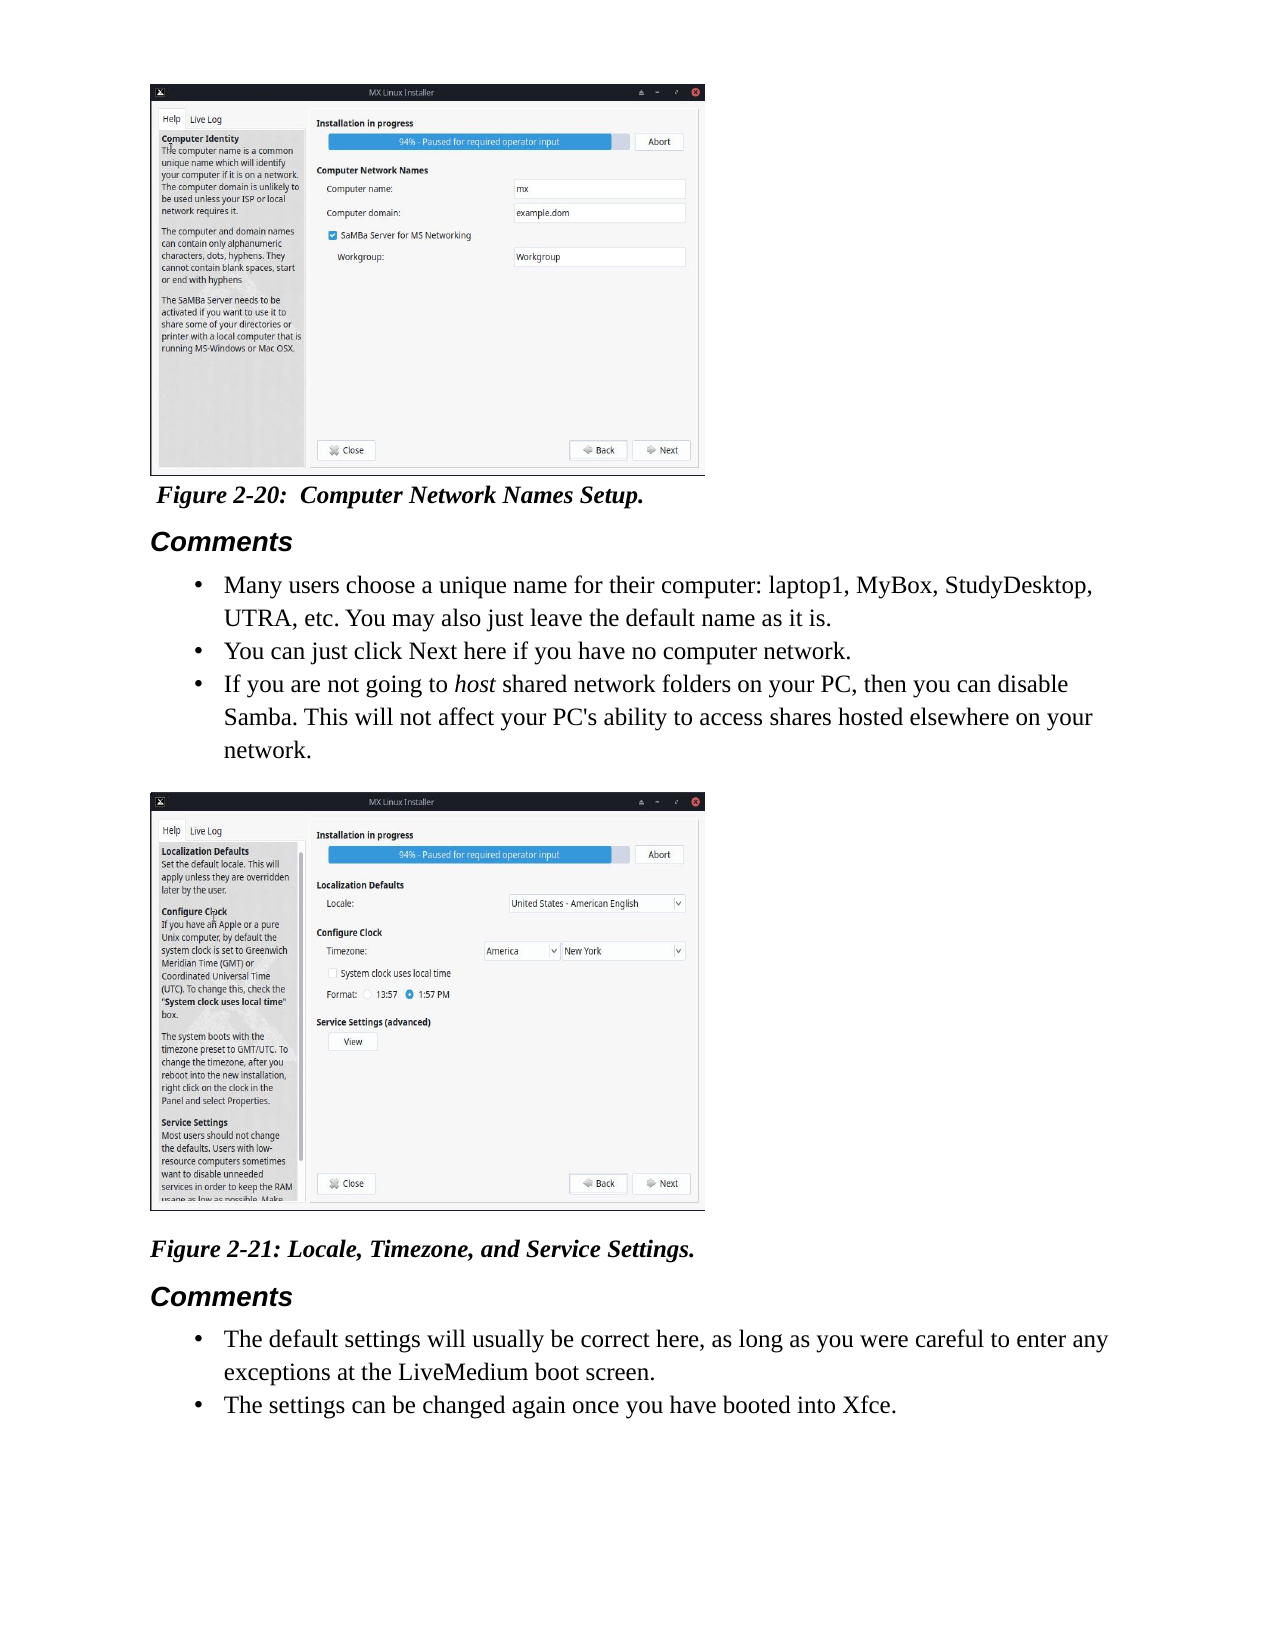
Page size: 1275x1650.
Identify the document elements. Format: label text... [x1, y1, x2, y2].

subtitle Comments [150, 525, 1125, 557]
picture [150, 792, 705, 1211]
text Figure 2-21: Locale, Timezone, and Service Settings. [150, 1234, 1125, 1263]
list Many users choose a unique name for their computer: laptop1, MyBox, StudyDesktop, UTRA, etc. You may also just leave the default name as it is. [194, 570, 1125, 631]
list You can just click Next here if you have no computer network. [194, 636, 1125, 664]
text Figure 2-20: Computer Network Names Setup. [150, 480, 1125, 508]
list The default settings will usually be correct here, as long as you were careful to enter any exceptions at the LiveMedium boot screen. [194, 1324, 1125, 1386]
picture [150, 84, 705, 476]
list If you are not going to host shared network folders on your PC, then you can disable Samba. This will not affect your PC's ability to access shares hosted elsewhere on your network. [194, 669, 1125, 763]
list The settings can be changed again once you have booted into Xfce. [194, 1390, 1125, 1419]
subtitle Comments [150, 1280, 1125, 1312]
